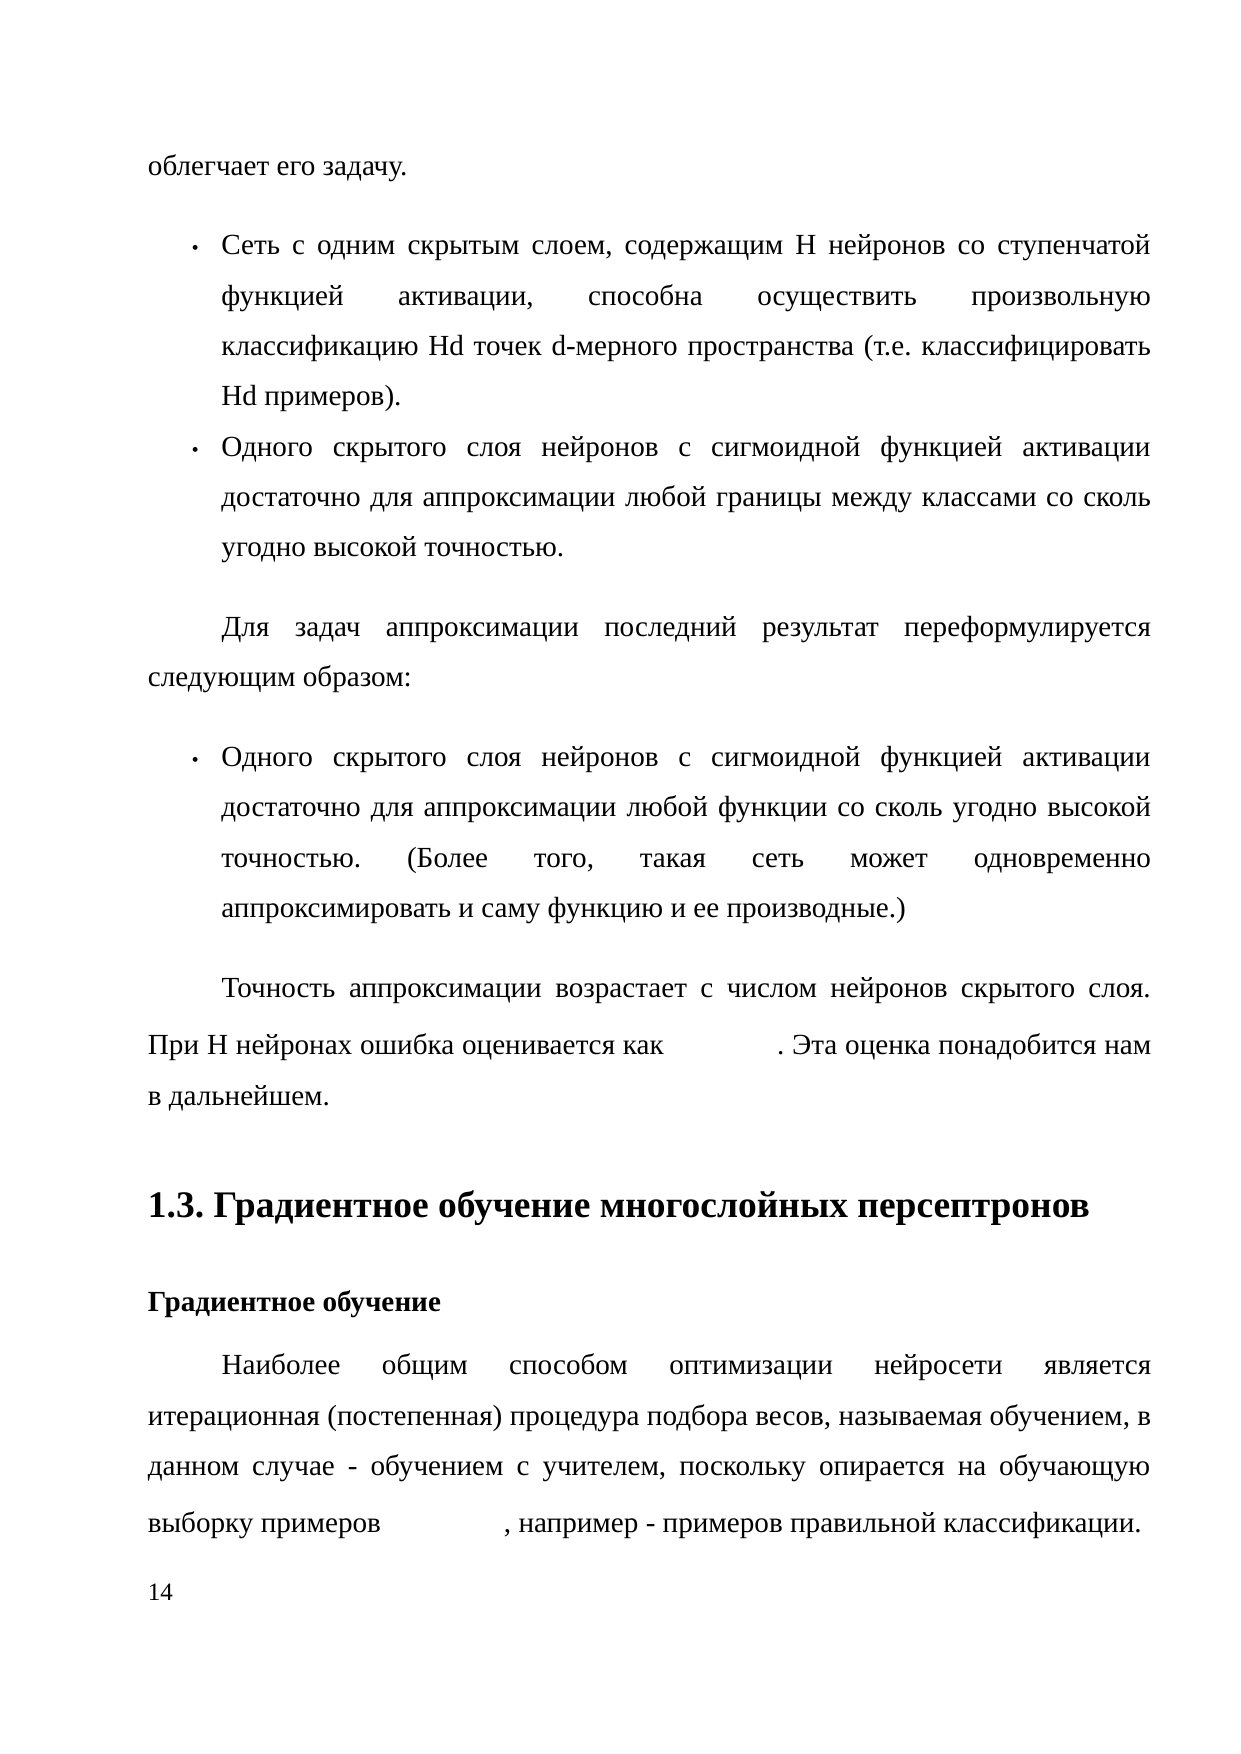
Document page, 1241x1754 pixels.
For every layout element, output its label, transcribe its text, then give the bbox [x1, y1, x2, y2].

subtitle 1.3. Градиентное обучение многослойных персептронов [148, 1182, 1152, 1226]
text Точность аппроксимации возрастает с числом нейронов скрытого слоя. При H нейронах ошибка оценивается как . Эта оценка понадобится нам в дальнейшем. [148, 970, 1152, 1111]
text Наиболее общим способом оптимизации нейросети является итерационная (постепенная) процедура подбора весов, называемая обучением, в данном случае - обучением с учителем, поскольку опирается на обучающую выборку примеров , например - примеров правильной классификации. [148, 1347, 1152, 1539]
list Сеть с одним скрытым слоем, содержащим H нейронов со ступенчатой функцией активации, способна осуществить произвольную классификацию Hd точек d-мерного пространства (т.е. классифицировать Hd примеров). [192, 227, 1152, 412]
list Одного скрытого слоя нейронов с сигмоидной функцией активации достаточно для аппроксимации любой функции со сколь угодно высокой точностью. (Более того, такая сеть может одновременно аппроксимировать и саму функцию и ее производные.) [192, 739, 1152, 924]
text Для задач аппроксимации последний результат переформулируется следующим образом: [148, 609, 1152, 693]
text облегчает его задачу. [148, 148, 1152, 181]
list Одного скрытого слоя нейронов с сигмоидной функцией активации достаточно для аппроксимации любой границы между классами со сколь угодно высокой точностью. [192, 429, 1152, 563]
subtitle Градиентное обучение [148, 1284, 1152, 1318]
